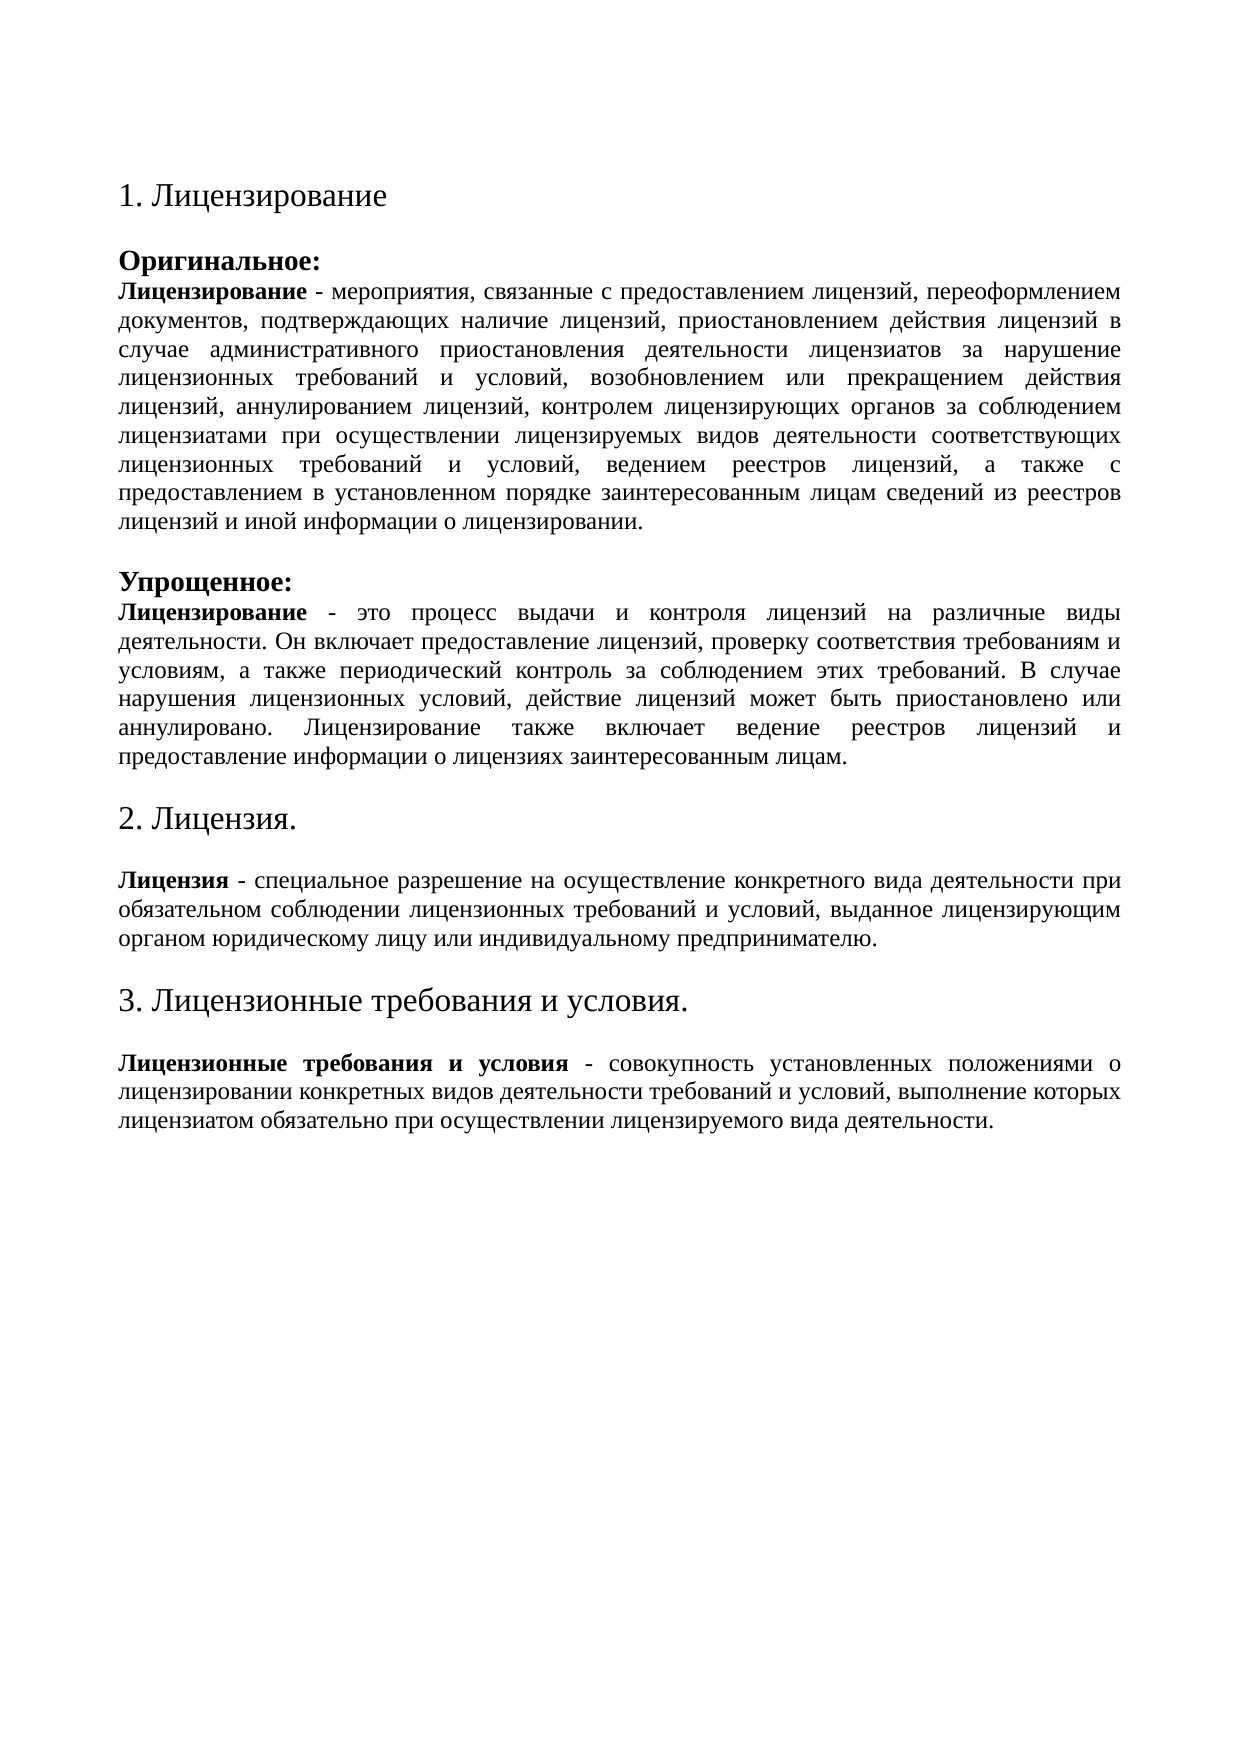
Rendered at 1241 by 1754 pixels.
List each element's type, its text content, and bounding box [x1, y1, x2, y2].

text Оригинальное: [118, 243, 1122, 276]
text Лицензия - специальное разрешение на осуществление конкретного вида деятельности при обязательном соблюдении лицензионных требований и условий, выданное лицензирующим органом юридическому лицу или индивидуальному предпринимателю. [118, 866, 1122, 952]
text 2. Лицензия. [118, 798, 1122, 837]
text Упрощенное: Лицензирование - это процесс выдачи и контроля лицензий на различные виды деятельности. Он включает предоставление лицензий, проверку соответствия требованиям и условиям, а также периодический контроль за соблюдением этих требований. В случае нарушения лицензионных условий, действие лицензий может быть приостановлено или аннулировано. Лицензирование также включает ведение реестров лицензий и предоставление информации о лицензиях заинтересованным лицам. [118, 564, 1122, 770]
text Лицензирование - мероприятия, связанные с предоставлением лицензий, переоформлением документов, подтверждающих наличие лицензий, приостановлением действия лицензий в случае административного приостановления деятельности лицензиатов за нарушение лицензионных требований и условий, возобновлением или прекращением действия лицензий, аннулированием лицензий, контролем лицензирующих органов за соблюдением лицензиатами при осуществлении лицензируемых видов деятельности соответствующих лицензионных требований и условий, ведением реестров лицензий, а также с предоставлением в установленном порядке заинтересованным лицам сведений из реестров лицензий и иной информации о лицензировании. [118, 276, 1122, 535]
text Лицензионные требования и условия - совокупность установленных положениями о лицензировании конкретных видов деятельности требований и условий, выполнение которых лицензиатом обязательно при осуществлении лицензируемого вида деятельности. [118, 1048, 1122, 1134]
text 1. Лицензирование [118, 176, 1122, 214]
text 3. Лицензионные требования и условия. [118, 981, 1122, 1019]
